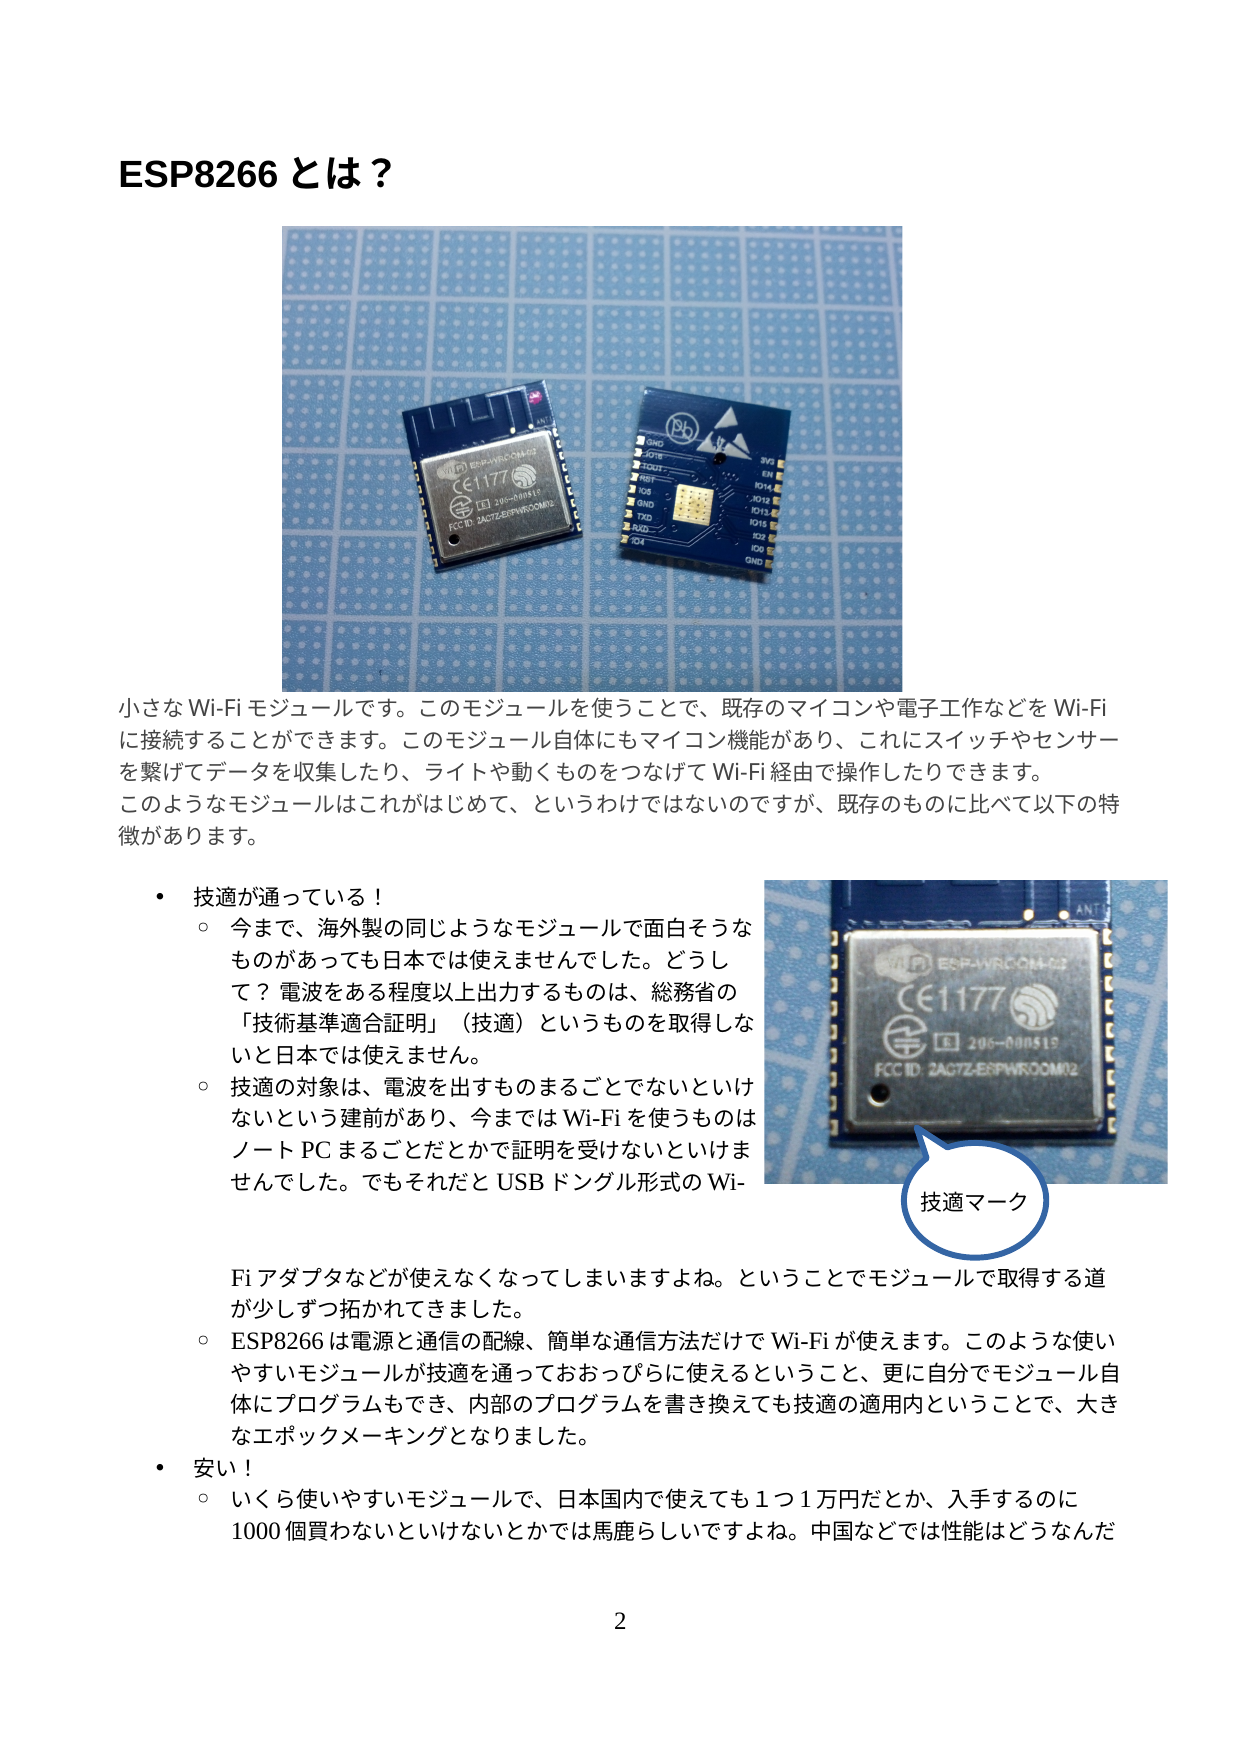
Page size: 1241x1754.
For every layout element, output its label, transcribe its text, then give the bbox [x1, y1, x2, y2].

picture [282, 226, 903, 692]
list 安い！ [156, 1451, 1122, 1482]
list いくら使いやすいモジュールで、日本国内で使えても１つ1万円だとか、入手するのに1000個買わないといけないとかでは馬鹿らしいですよね。中国などでは性能はどうなんだ [193, 1482, 1122, 1546]
picture [764, 880, 1168, 1184]
list 今まで、海外製の同じようなモジュールで面白そうなものがあっても日本では使えませんでした。どうして？ 電波をある程度以上出力するものは、総務省の「技術基準適合証明」（技適）というものを取得しないと日本では使えません。 [193, 911, 764, 1069]
list ESP8266は電源と通信の配線、簡単な通信方法だけでWi-Fiが使えます。このような使いやすいモジュールが技適を通っておおっぴらに使えるということ、更に自分でモジュール自体にプログラムもでき、内部のプログラムを書き換えても技適の適用内ということで、大きなエポックメーキングとなりました。 [193, 1324, 1122, 1451]
subtitle ESP8266とは？ [118, 143, 1122, 198]
text このようなモジュールはこれがはじめて、というわけではないのですが、既存のものに比べて以下の特徴があります。 [118, 787, 1122, 851]
text 小さなWi-Fiモジュールです。このモジュールを使うことで、既存のマイコンや電子工作などをWi-Fiに接続することができます。このモジュール自体にもマイコン機能があり、これにスイッチやセンサーを繋げてデータを収集したり、ライトや動くものをつなげてWi-Fi経由で操作したりできます。 [118, 211, 1122, 787]
list 技適が通っている！ [156, 879, 1122, 911]
list 技適の対象は、電波を出すものまるごとでないといけないという建前があり、今まではWi-Fiを使うものはノートPCまるごとだとかで証明を受けないといけませんでした。でもそれだとUSBドングル形式のWi-Fiアダプタなどが使えなくなってしまいますよね。ということでモジュールで取得する道が少しずつ拓かれてきました。 [193, 1069, 1122, 1324]
